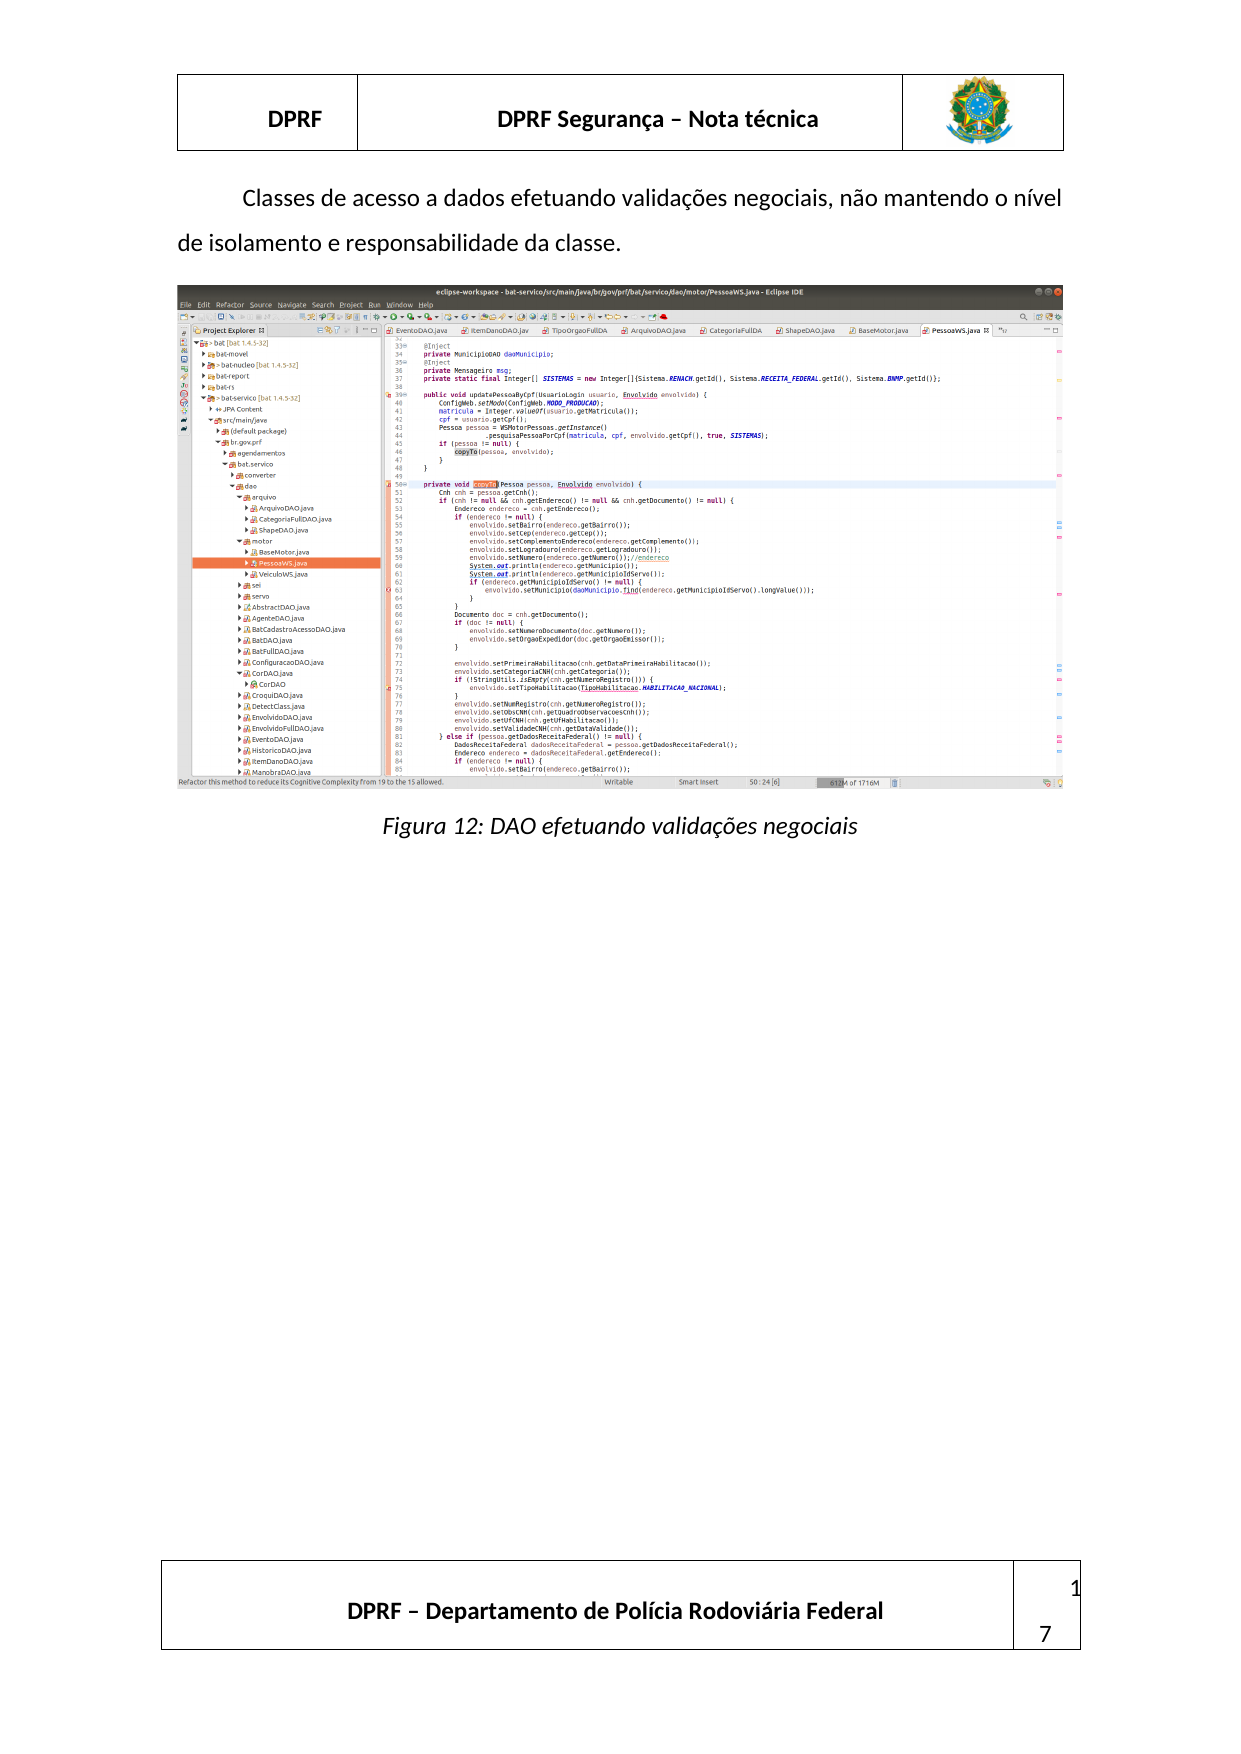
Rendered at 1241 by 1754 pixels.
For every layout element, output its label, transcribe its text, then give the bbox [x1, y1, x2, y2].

text Classes de acesso a dados efetuando validações negociais, não mantendo o nível de isolamento e responsabilidade da classe. [177, 182, 1063, 258]
picture [944, 75, 1020, 149]
picture [177, 285, 1063, 789]
text Figura 12: DAO efetuando validações negociais [177, 789, 1063, 841]
